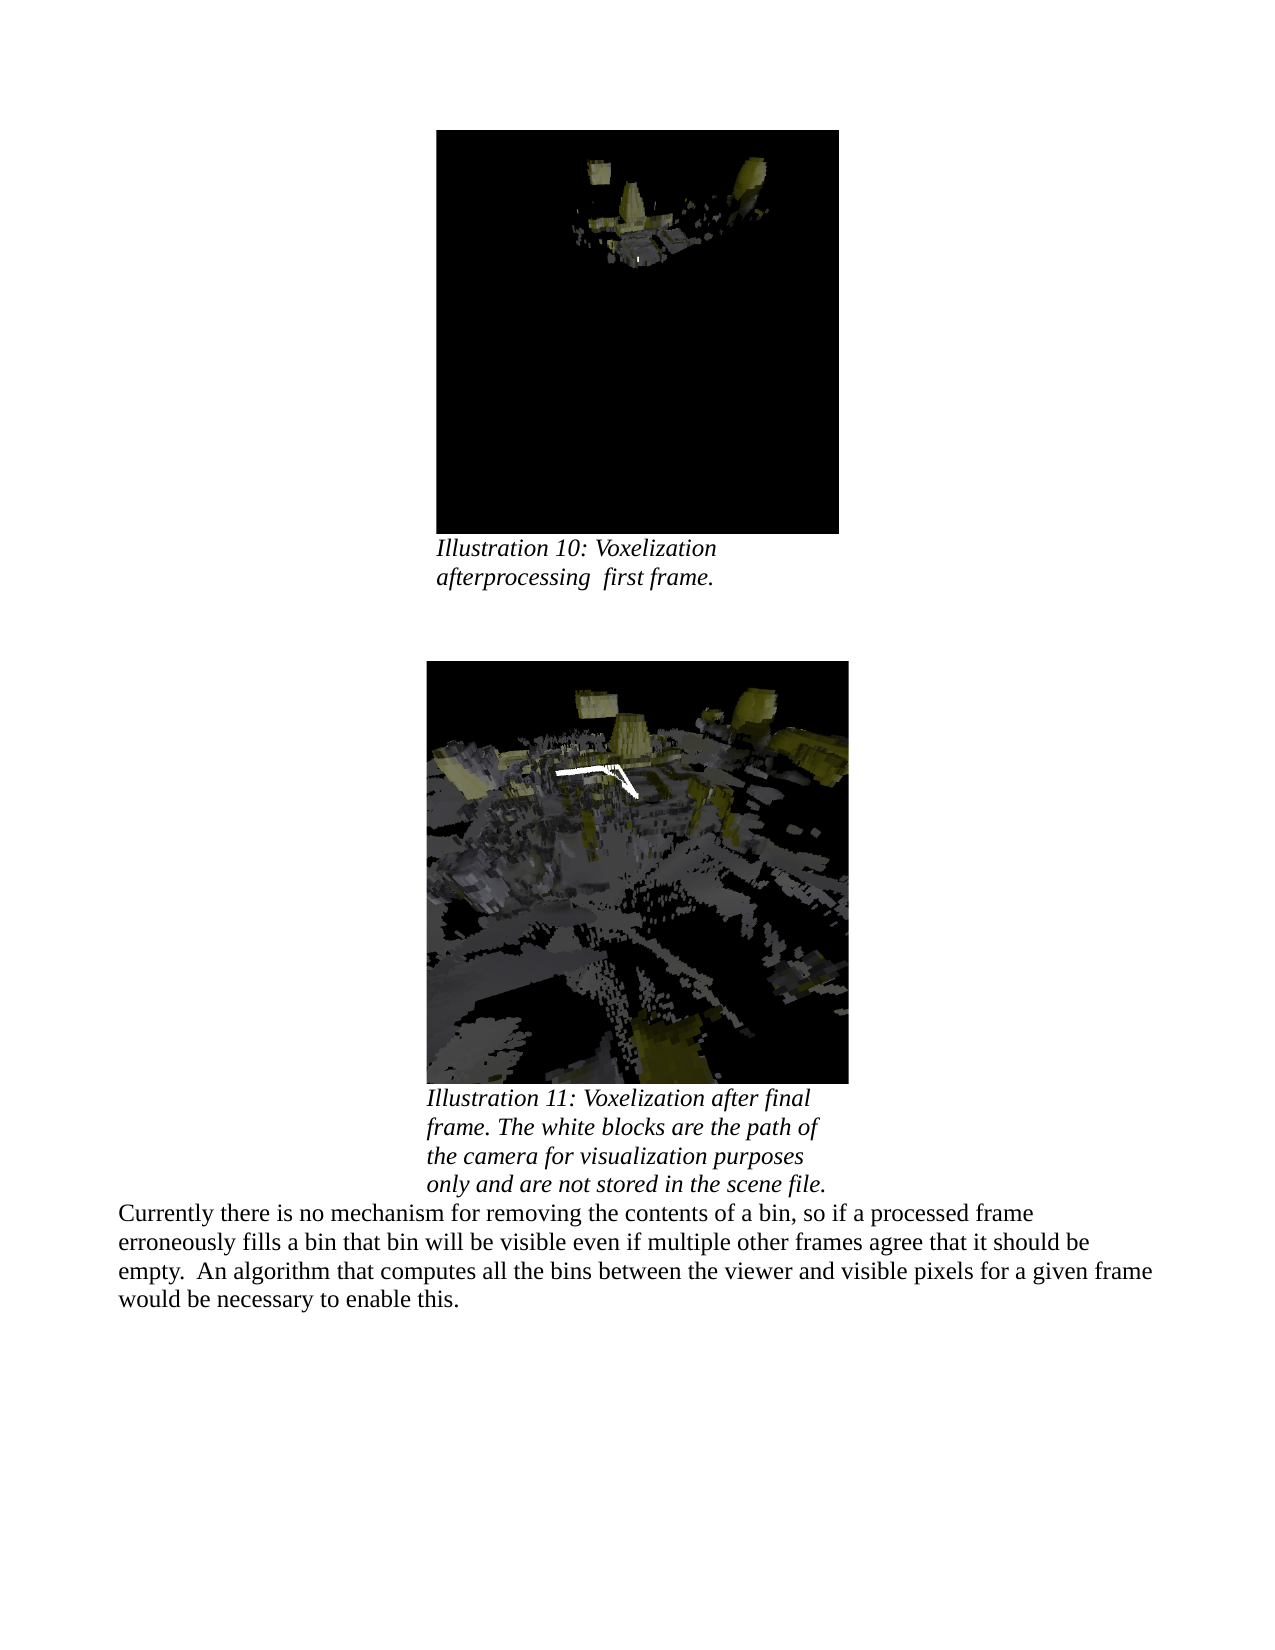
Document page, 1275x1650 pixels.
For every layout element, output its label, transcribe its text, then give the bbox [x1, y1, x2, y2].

picture [436, 130, 839, 534]
picture [426, 661, 849, 1084]
text Currently there is no mechanism for removing the contents of a bin, so if a processed frame erroneously fills a bin that bin will be visible even if multiple other frames agree that it should be empty. An algorithm that computes all the bins between the viewer and visible pixels for a given frame would be necessary to enable this. [118, 1020, 1157, 1313]
text Illustration 11: Voxelization after final frame. The white blocks are the path of the camera for visualization purposes only and are not stored in the scene file. [426, 1084, 849, 1198]
text Illustration 10: Voxelization afterprocessing first frame. [436, 534, 839, 591]
